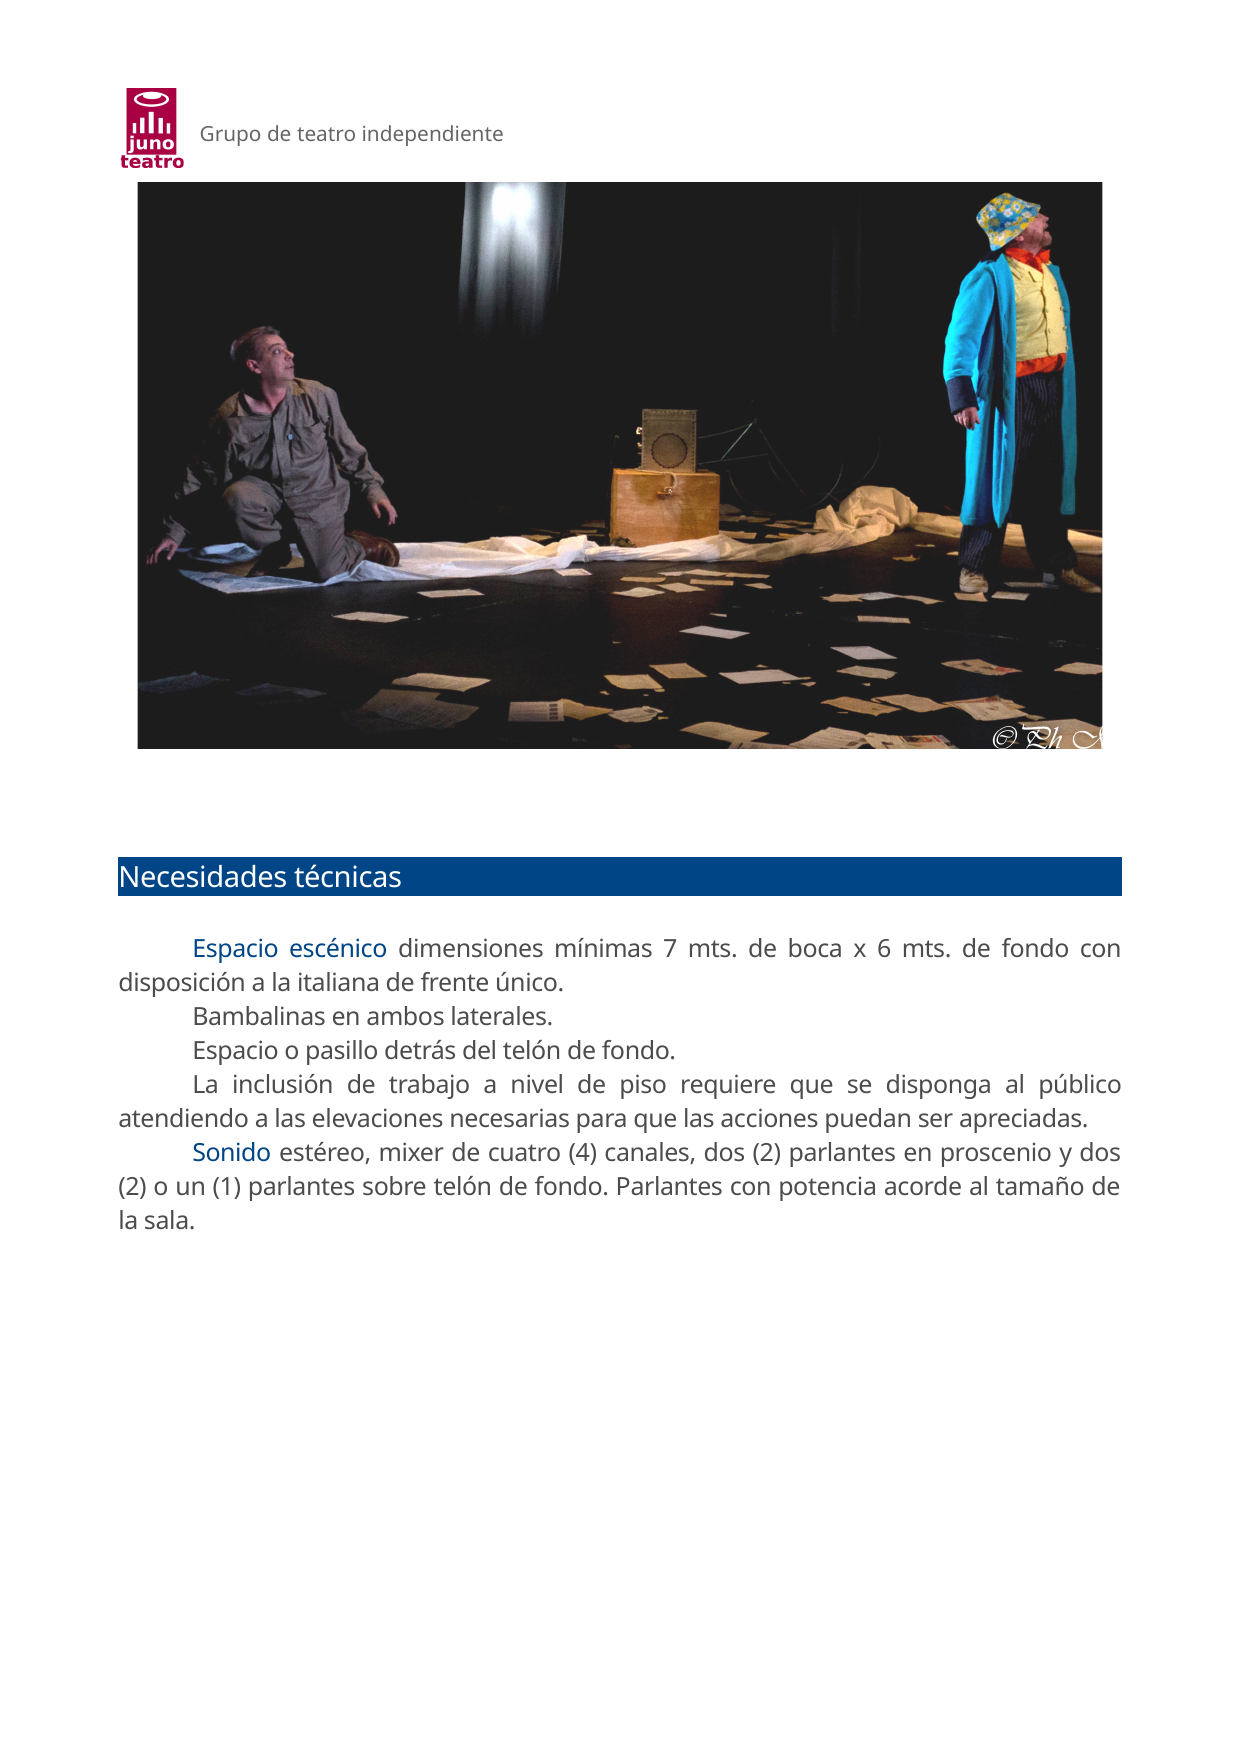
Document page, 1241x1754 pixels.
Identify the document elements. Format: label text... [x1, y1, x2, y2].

picture [137, 182, 1103, 749]
text La inclusión de trabajo a nivel de piso requiere que se disponga al público atendiendo a las elevaciones necesarias para que las acciones puedan ser apreciadas. [118, 1067, 1122, 1135]
text Necesidades técnicas [118, 857, 1122, 896]
text Espacio escénico dimensiones mínimas 7 mts. de boca x 6 mts. de fondo con disposición a la italiana de frente único. [118, 930, 1122, 998]
text Sonido estéreo, mixer de cuatro (4) canales, dos (2) parlantes en proscenio y dos (2) o un (1) parlantes sobre telón de fondo. Parlantes con potencia acorde al tamaño de la sala. [118, 1135, 1122, 1237]
text Bambalinas en ambos laterales. [118, 998, 1122, 1033]
picture [120, 88, 184, 168]
text Espacio o pasillo detrás del telón de fondo. [118, 1033, 1122, 1067]
